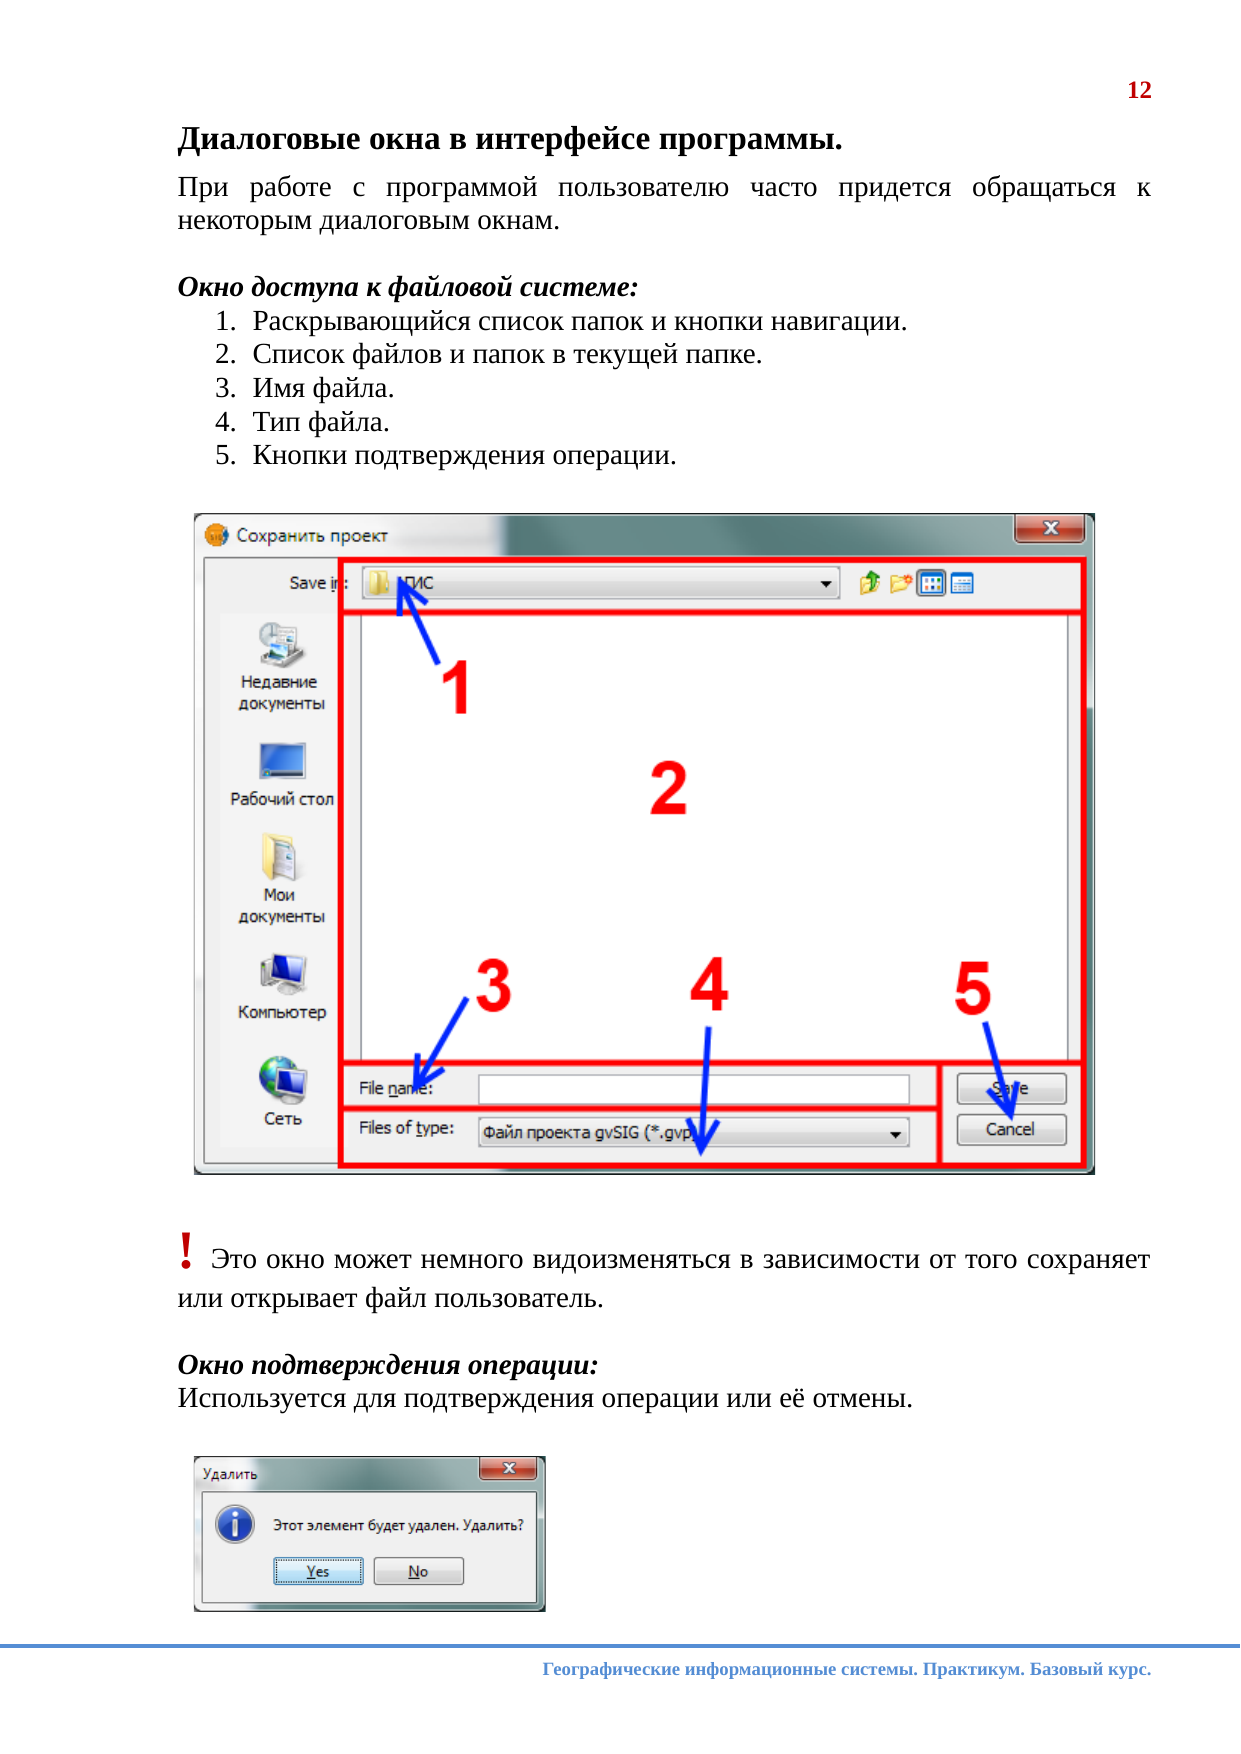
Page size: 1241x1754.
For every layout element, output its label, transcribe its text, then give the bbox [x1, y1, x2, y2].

list Кнопки подтверждения операции. [215, 437, 1152, 471]
text Диалоговые окна в интерфейсе программы. [177, 118, 1152, 156]
text Окно доступа к файловой системе: [177, 269, 1152, 303]
text Окно подтверждения операции: [177, 1347, 1152, 1381]
list Имя файла. [215, 370, 1152, 404]
picture [193, 513, 1096, 1175]
list Раскрывающийся список папок и кнопки навигации. [215, 303, 1152, 337]
text При работе с программой пользователю часто придется обращаться к некоторым диалоговым окнам. [177, 169, 1152, 236]
text Используется для подтверждения операции или её отмены. [177, 1381, 1152, 1414]
list Список файлов и папок в текущей папке. [215, 337, 1152, 370]
text ! Это окно может немного видоизменяться в зависимости от того сохраняет или открывает файл пользователь. [177, 1218, 1152, 1313]
picture [193, 1456, 546, 1612]
list Тип файла. [215, 404, 1152, 437]
